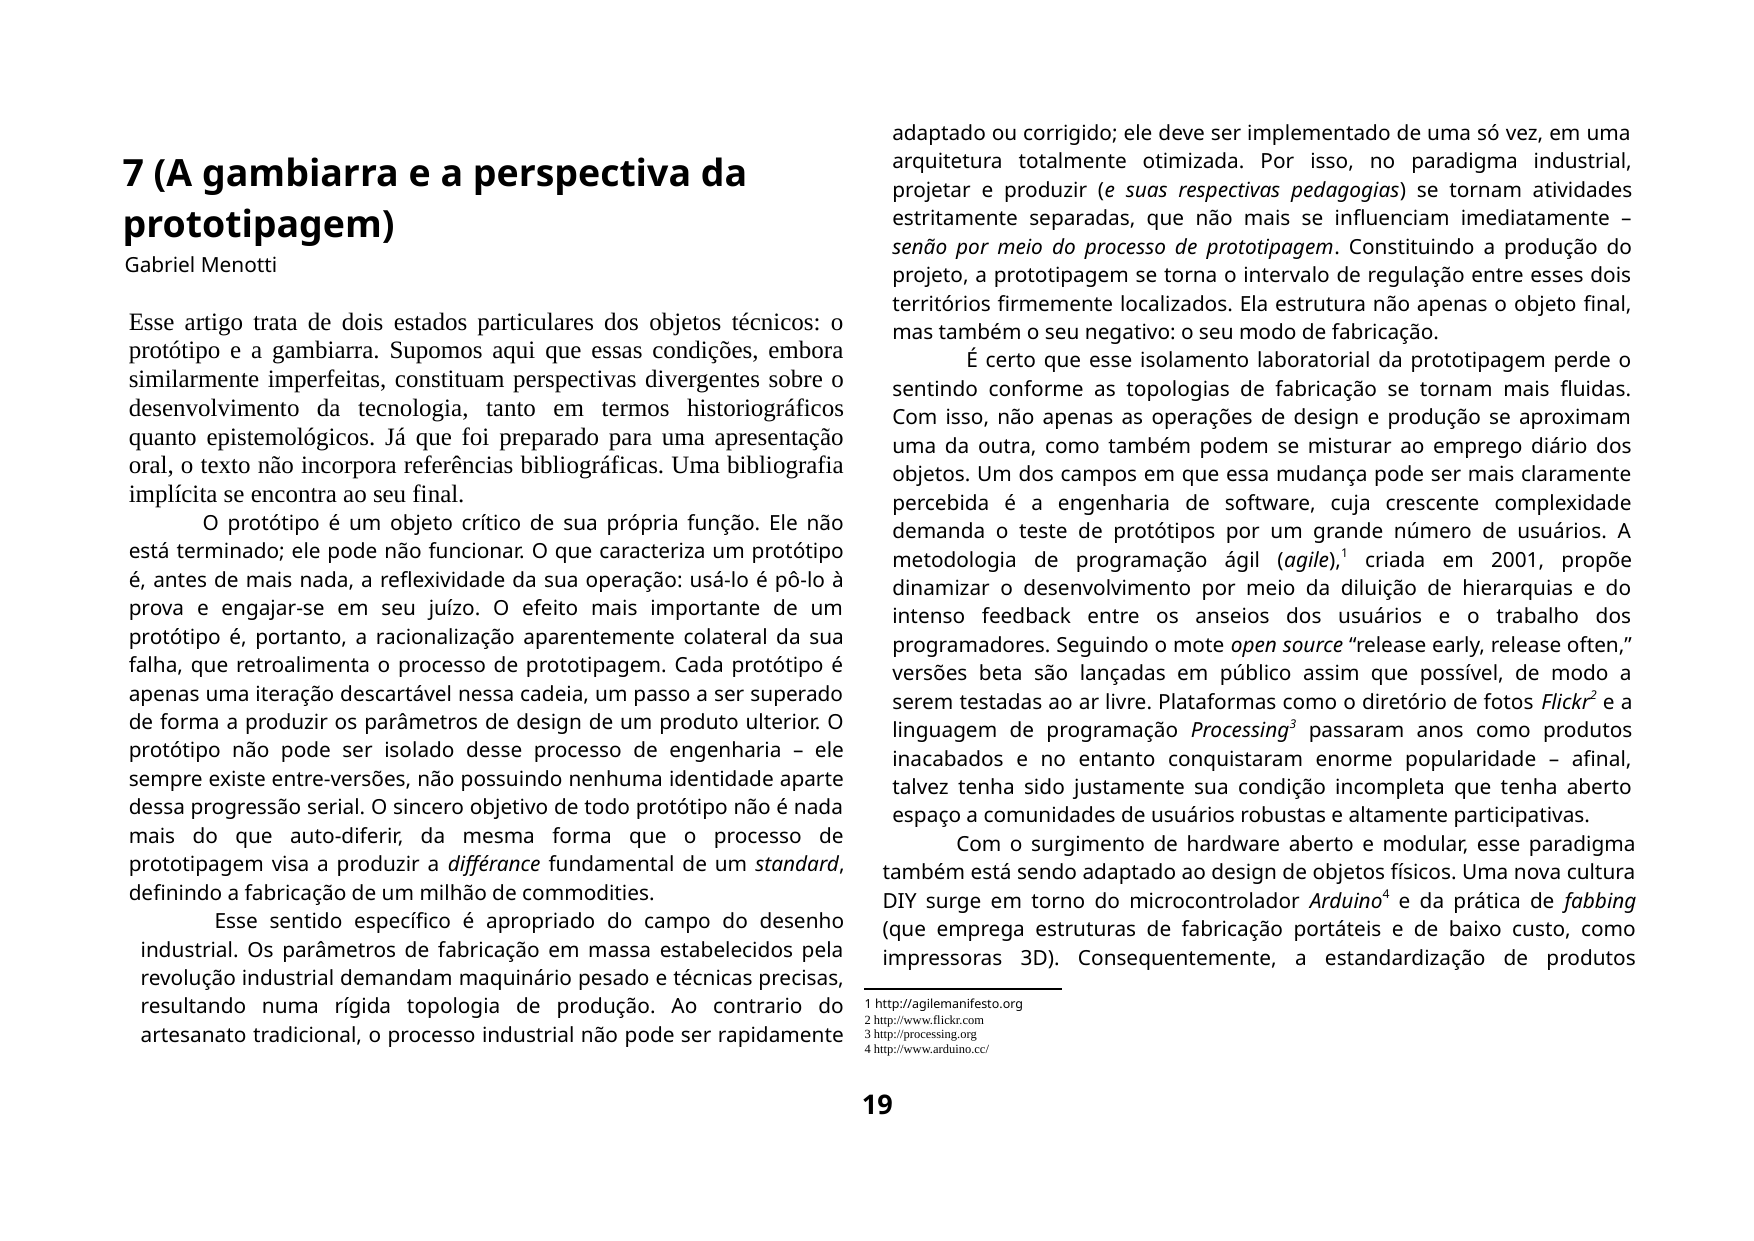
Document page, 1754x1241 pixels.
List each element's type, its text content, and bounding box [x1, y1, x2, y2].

text http://agilemanifesto.org [864, 996, 1650, 1013]
text Esse artigo trata de dois estados particulares dos objetos técnicos: o protótipo e a gambiarra. Supomos aqui que essas condições, embora similarmente imperfeitas, constituam perspectivas divergentes sobre o desenvolvimento da tecnologia, tanto em termos historiográficos quanto epistemológicos. Já que foi preparado para uma apresentação oral, o texto não incorpora referências bibliográficas. Uma bibliografia implícita se encontra ao seu final. [128, 307, 844, 508]
text Com o surgimento de hardware aberto e modular, esse paradigma também está sendo adaptado ao design de objetos físicos. Uma nova cultura DIY surge em torno do microcontrolador Arduino e da prática de fabbing (que emprega estruturas de fabricação portáteis e de baixo custo, como impressoras 3D). Consequentemente, a estandardização de produtos [882, 829, 1636, 971]
text prototipagem) [113, 198, 854, 249]
text http://www.flickr.com [864, 1013, 1650, 1027]
text Esse sentido específico é apropriado do campo do desenho industrial. Os parâmetros de fabricação em massa estabelecidos pela revolução industrial demandam maquinário pesado e técnicas precisas, resultando numa rígida topologia de produção. Ao contrario do artesanato tradicional, o processo industrial não pode ser rapidamente [140, 906, 844, 1048]
text adaptado ou corrigido; ele deve ser implementado de uma só vez, em uma arquitetura totalmente otimizada. Por isso, no paradigma industrial, projetar e produzir (e suas respectivas pedagogias) se tornam atividades estritamente separadas, que não mais se influenciam imediatamente – senão por meio do processo de prototipagem. Constituindo a produção do projeto, a prototipagem se torna o intervalo de regulação entre esses dois territórios firmemente localizados. Ela estrutura não apenas o objeto final, mas também o seu negativo: o seu modo de fabricação. [892, 118, 1632, 346]
text Gabriel Menotti [113, 249, 862, 278]
text 7 (A gambiarra e a perspectiva da [113, 147, 854, 198]
text http://processing.org [864, 1027, 1650, 1041]
text http://www.arduino.cc/ [864, 1041, 1650, 1056]
text O protótipo é um objeto crítico de sua própria função. Ele não está terminado; ele pode não funcionar. O que caracteriza um protótipo é, antes de mais nada, a reflexividade da sua operação: usá-lo é pô-lo à prova e engajar-se em seu juízo. O efeito mais importante de um protótipo é, portanto, a racionalização aparentemente colateral da sua falha, que retroalimenta o processo de prototipagem. Cada protótipo é apenas uma iteração descartável nessa cadeia, um passo a ser superado de forma a produzir os parâmetros de design de um produto ulterior. O protótipo não pode ser isolado desse processo de engenharia – ele sempre existe entre-versões, não possuindo nenhuma identidade aparte dessa progressão serial. O sincero objetivo de todo protótipo não é nada mais do que auto-diferir, da mesma forma que o processo de prototipagem visa a produzir a différance fundamental de um standard, definindo a fabricação de um milhão de commodities. [128, 508, 844, 906]
text É certo que esse isolamento laboratorial da prototipagem perde o sentindo conforme as topologias de fabricação se tornam mais fluidas. Com isso, não apenas as operações de design e produção se aproximam uma da outra, como também podem se misturar ao emprego diário dos objetos. Um dos campos em que essa mudança pode ser mais claramente percebida é a engenharia de software, cuja crescente complexidade demanda o teste de protótipos por um grande número de usuários. A metodologia de programação ágil (agile), criada em 2001, propõe dinamizar o desenvolvimento por meio da diluição de hierarquias e do intenso feedback entre os anseios dos usuários e o trabalho dos programadores. Seguindo o mote open source “release early, release often,” versões beta são lançadas em público assim que possível, de modo a serem testadas ao ar livre. Plataformas como o diretório de fotos Flickr e a linguagem de programação Processing passaram anos como produtos inacabados e no entanto conquistaram enorme popularidade – afinal, talvez tenha sido justamente sua condição incompleta que tenha aberto espaço a comunidades de usuários robustas e altamente participativas. [892, 346, 1632, 829]
